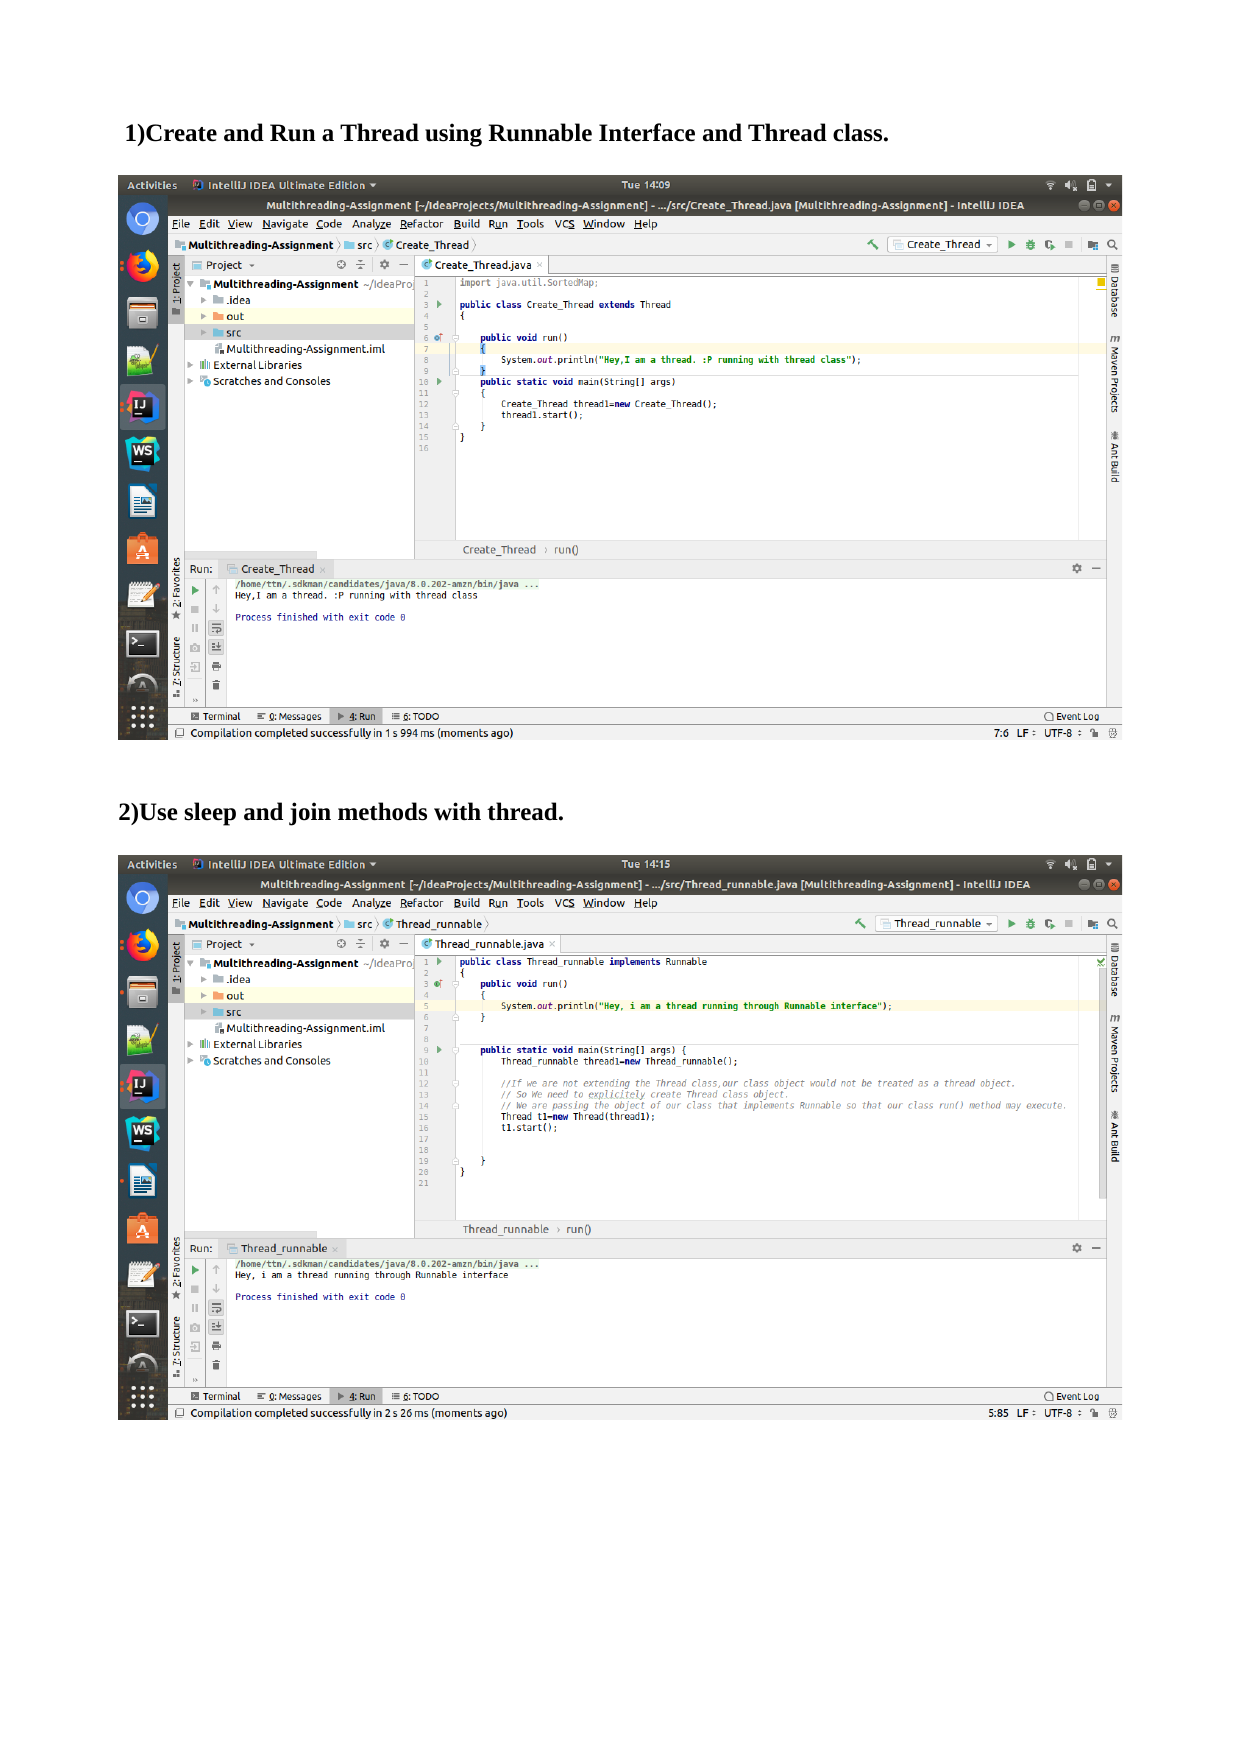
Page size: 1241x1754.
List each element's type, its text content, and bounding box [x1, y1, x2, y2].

picture [118, 855, 1123, 1420]
text 2)Use sleep and join methods with thread. [118, 797, 1122, 826]
picture [118, 175, 1123, 740]
text 1)Create and Run a Thread using Runnable Interface and Thread class. [118, 118, 1122, 147]
